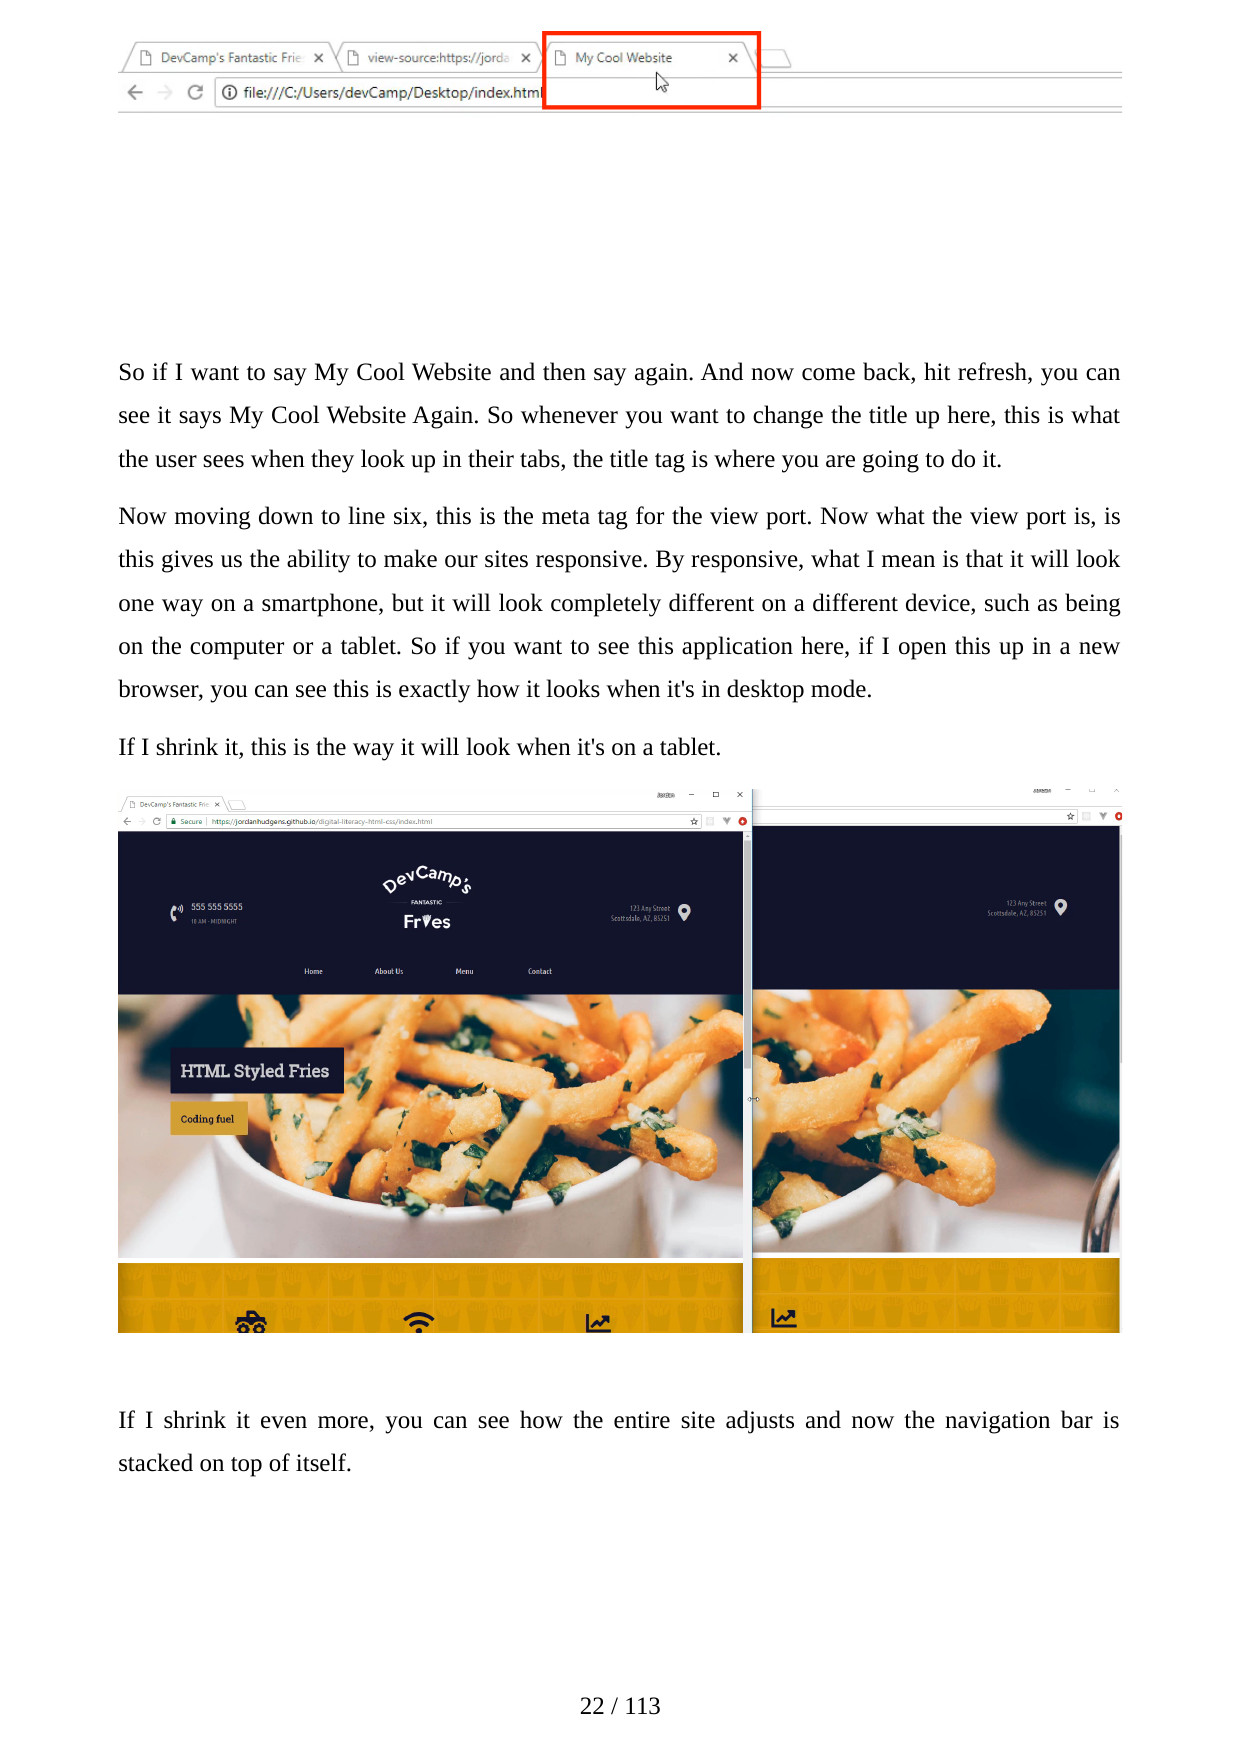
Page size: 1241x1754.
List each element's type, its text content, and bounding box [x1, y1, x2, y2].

text Now moving down to line six, this is the meta tag for the view port. Now what the view port is, is this gives us the ability to make our sites responsive. By responsive, what I mean is that it will look one way on a smartphone, but it will look completely different on a different device, such as being on the computer or a tablet. So if you want to see this application here, if I open this up in a new browser, you can see this is exactly how it looks when it's in desktop mode. [118, 501, 1122, 703]
picture [118, 789, 1123, 1333]
text So if I want to say My Cool Website and then say again. And now come back, hit refresh, you can see it says My Cool Website Again. So whenever you want to change the title up here, this is what the user sees when they look up in their tabs, the title tag is where you are going to do it. [118, 357, 1122, 472]
picture [118, 31, 1123, 286]
text If I shrink it even more, you can see how the entire site adjusts and now the navigation bar is stacked on top of itself. [118, 1405, 1122, 1477]
text If I shrink it, this is the way it will look when it's on a tablet. [118, 732, 1122, 760]
